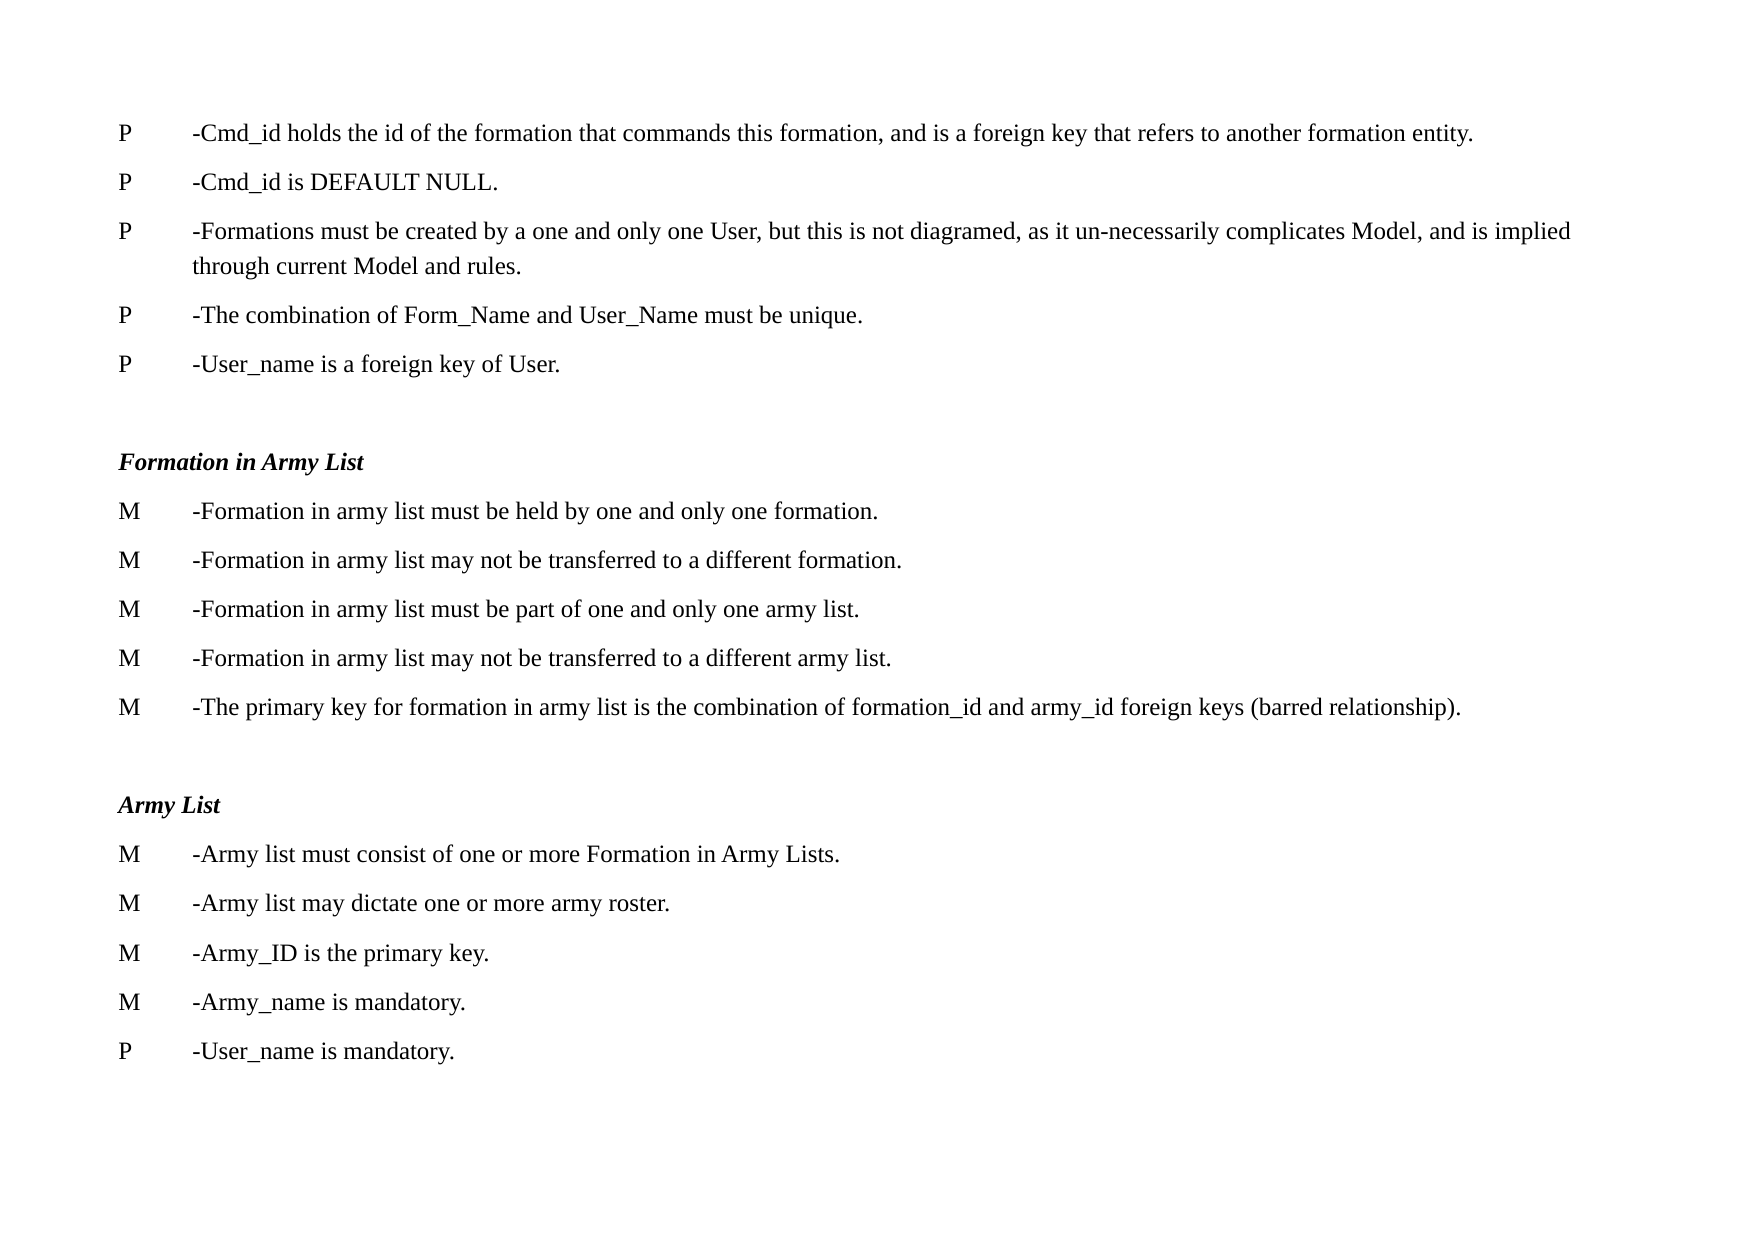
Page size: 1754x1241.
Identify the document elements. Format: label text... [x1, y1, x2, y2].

text P -Formations must be created by a one and only one User, but this is not diagramed, as it un-necessarily complicates Model, and is implied through current Model and rules. [118, 216, 1653, 279]
text M -Army_ID is the primary key. [118, 938, 1653, 966]
text M -Army list must consist of one or more Formation in Army Lists. [118, 839, 1653, 868]
text M -Formation in army list must be part of one and only one army list. [118, 594, 1653, 623]
text M -Army_name is mandatory. [118, 987, 1653, 1015]
text Army List [118, 790, 1653, 819]
text P -User_name is a foreign key of User. [118, 349, 1653, 378]
text M -Formation in army list must be held by one and only one formation. [118, 496, 1653, 525]
text P -User_name is mandatory. [118, 1036, 1653, 1064]
text P -Cmd_id is DEFAULT NULL. [118, 167, 1653, 196]
text P -The combination of Form_Name and User_Name must be unique. [118, 300, 1653, 328]
text Formation in Army List [118, 447, 1653, 476]
text M -The primary key for formation in army list is the combination of formation_id and army_id foreign keys (barred relationship). [118, 692, 1653, 721]
text M -Formation in army list may not be transferred to a different army list. [118, 643, 1653, 672]
text P -Cmd_id holds the id of the formation that commands this formation, and is a foreign key that refers to another formation entity. [118, 118, 1653, 147]
text M -Army list may dictate one or more army roster. [118, 888, 1653, 917]
text M -Formation in army list may not be transferred to a different formation. [118, 545, 1653, 574]
